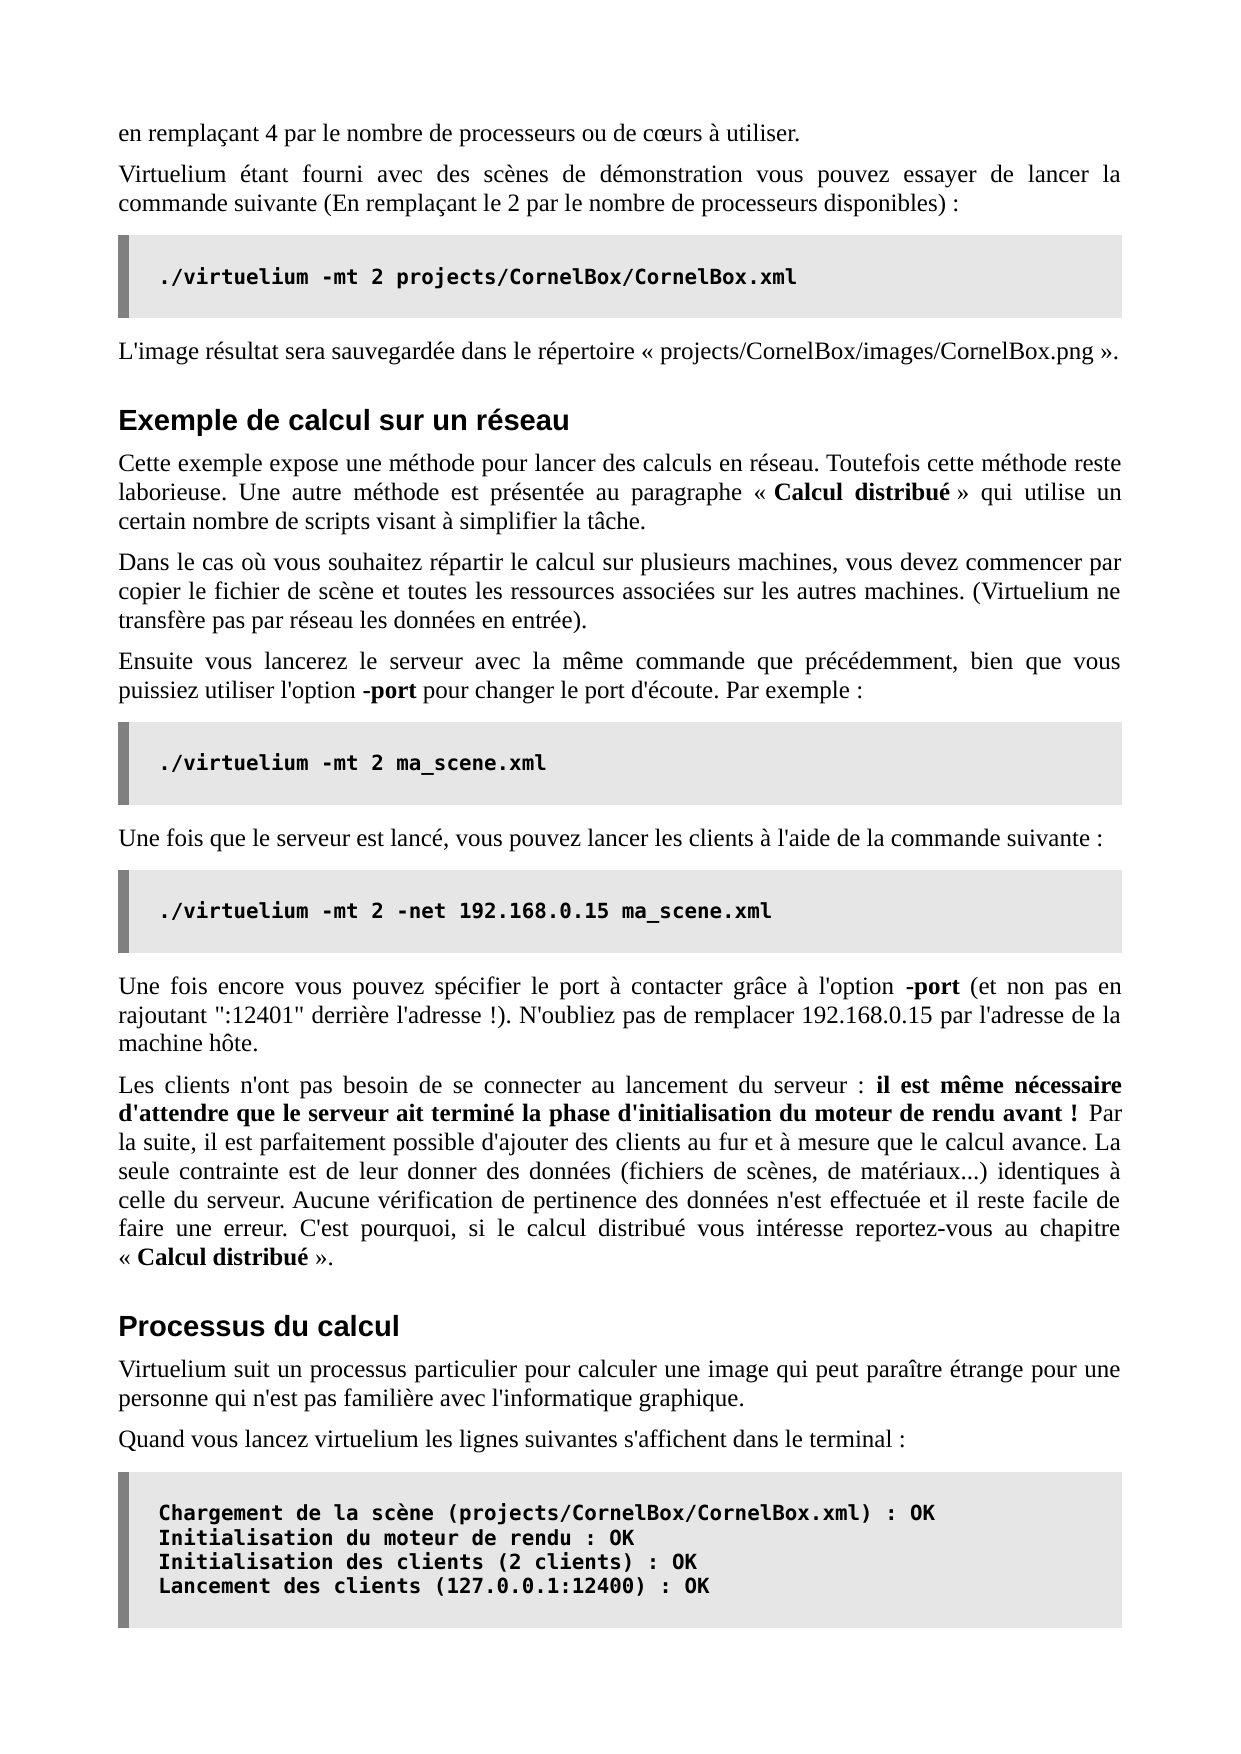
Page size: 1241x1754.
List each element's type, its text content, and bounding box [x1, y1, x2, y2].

subtitle Processus du calcul [118, 1308, 1122, 1342]
text Dans le cas où vous souhaitez répartir le calcul sur plusieurs machines, vous devez commencer par copier le fichier de scène et toutes les ressources associées sur les autres machines. (Virtuelium ne transfère pas par réseau les données en entrée). [118, 547, 1122, 633]
subtitle Exemple de calcul sur un réseau [118, 402, 1122, 436]
text Virtuelium suit un processus particulier pour calculer une image qui peut paraître étrange pour une personne qui n'est pas familière avec l'informatique graphique. [118, 1354, 1122, 1412]
text Virtuelium étant fourni avec des scènes de démonstration vous pouvez essayer de lancer la commande suivante (En remplaçant le 2 par le nombre de processeurs disponibles) : [118, 159, 1122, 217]
text ./virtuelium -mt 2 -net 192.168.0.15 ma_scene.xml [129, 870, 1122, 953]
text Une fois que le serveur est lancé, vous pouvez lancer les clients à l'aide de la commande suivante : [118, 823, 1122, 852]
text Ensuite vous lancerez le serveur avec la même commande que précédemment, bien que vous puissiez utiliser l'option -port pour changer le port d'écoute. Par exemple : [118, 646, 1122, 703]
text ./virtuelium -mt 2 ma_scene.xml [129, 722, 1122, 805]
text L'image résultat sera sauvegardée dans le répertoire « projects/CornelBox/images/CornelBox.png ». [118, 336, 1122, 365]
text Quand vous lancez virtuelium les lignes suivantes s'affichent dans le terminal : [118, 1424, 1122, 1453]
text Les clients n'ont pas besoin de se connecter au lancement du serveur : il est même nécessaire d'attendre que le serveur ait terminé la phase d'initialisation du moteur de rendu avant ! Par la suite, il est parfaitement possible d'ajouter des clients au fur et à mesure que le calcul avance. La seule contrainte est de leur donner des données (fichiers de scènes, de matériaux...) identiques à celle du serveur. Aucune vérification de pertinence des données n'est effectuée et il reste facile de faire une erreur. C'est pourquoi, si le calcul distribué vous intéresse reportez-vous au chapitre « Calcul distribué ». [118, 1070, 1122, 1271]
text en remplaçant 4 par le nombre de processeurs ou de cœurs à utiliser. [118, 118, 1122, 147]
text ./virtuelium -mt 2 projects/CornelBox/CornelBox.xml [129, 235, 1122, 318]
text Une fois encore vous pouvez spécifier le port à contacter grâce à l'option -port (et non pas en rajoutant ":12401" derrière l'adresse !). N'oubliez pas de remplacer 192.168.0.15 par l'adresse de la machine hôte. [118, 971, 1122, 1057]
text Cette exemple expose une méthode pour lancer des calculs en réseau. Toutefois cette méthode reste laborieuse. Une autre méthode est présentée au paragraphe « Calcul distribué » qui utilise un certain nombre de scripts visant à simplifier la tâche. [118, 448, 1122, 535]
text Chargement de la scène (projects/CornelBox/CornelBox.xml) : OK Initialisation du moteur de rendu : OK Initialisation des clients (2 clients) : OK Lancement des clients (127.0.0.1:12400) : OK [129, 1472, 1122, 1628]
